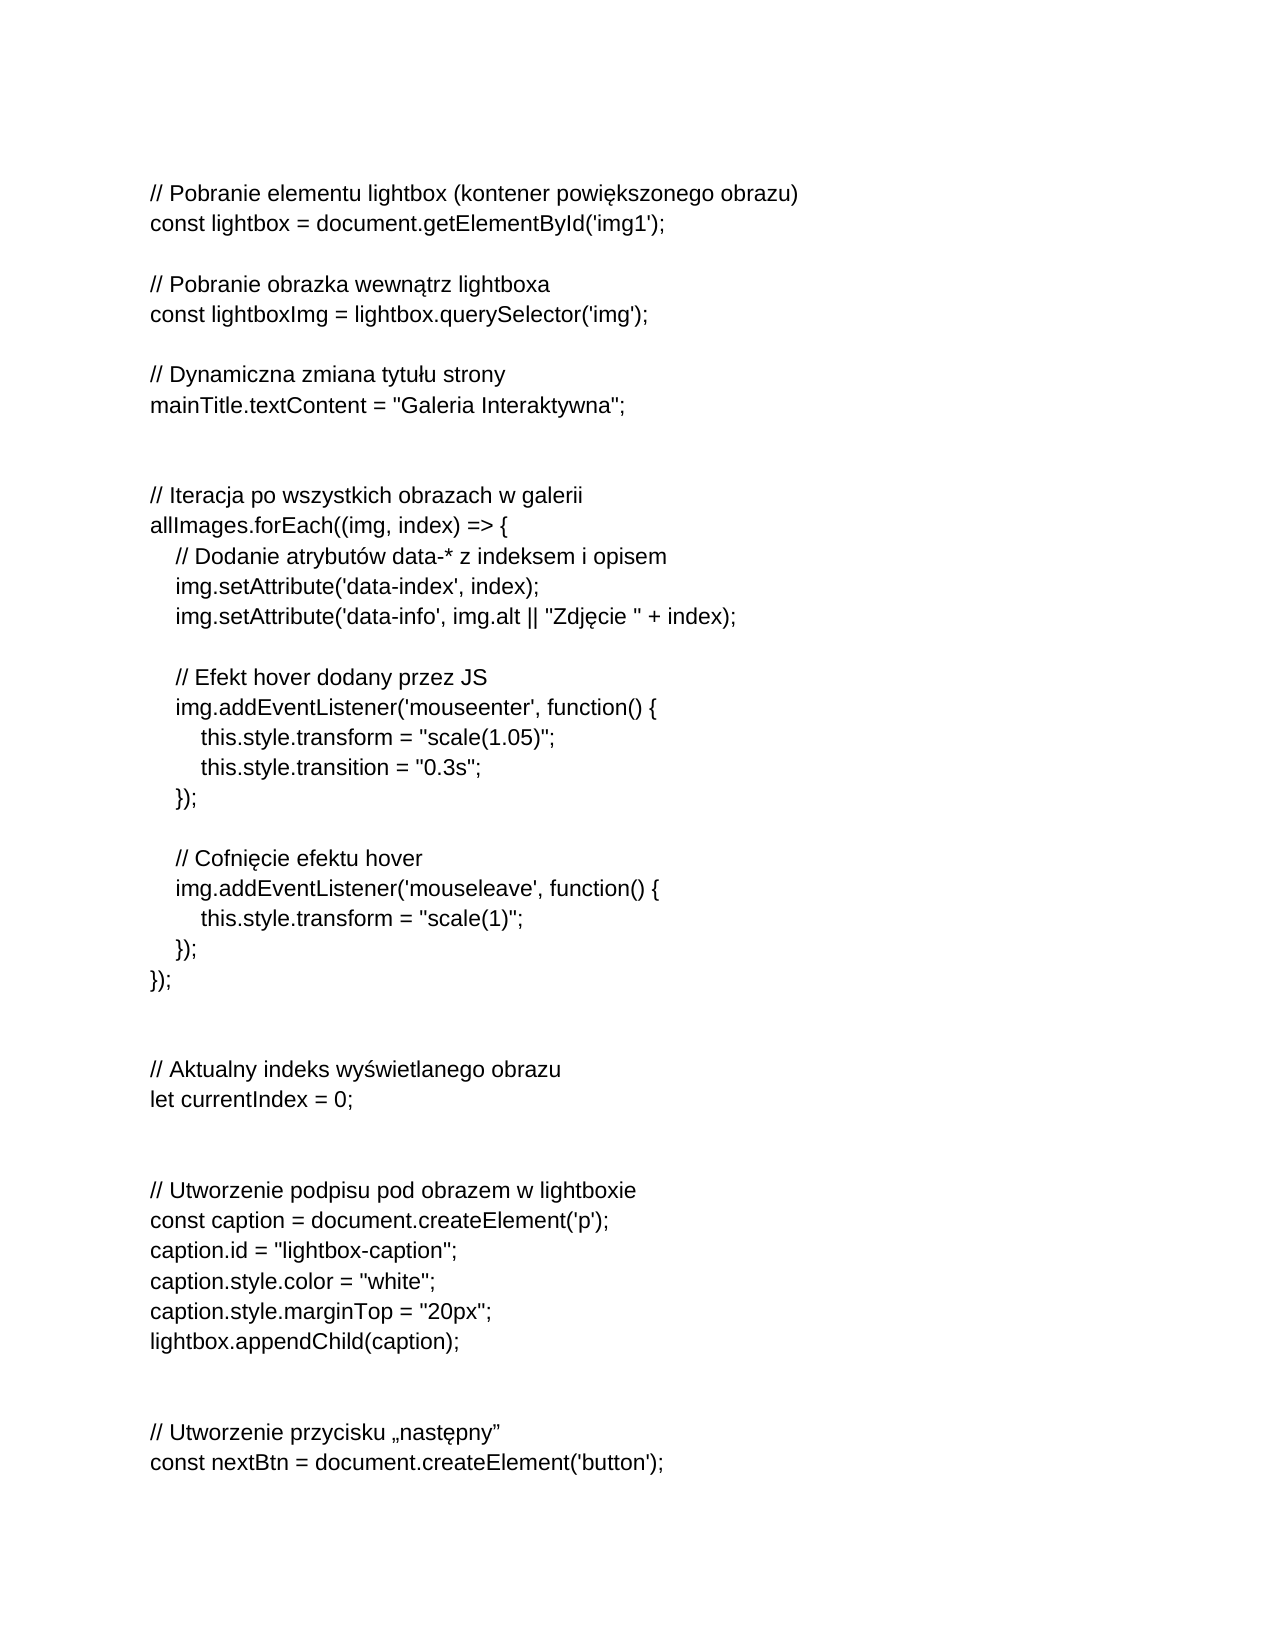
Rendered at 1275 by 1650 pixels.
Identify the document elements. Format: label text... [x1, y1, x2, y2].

text lightbox.appendChild(caption); [150, 1328, 1125, 1354]
text // Utworzenie przycisku „następny” [150, 1419, 1125, 1445]
text this.style.transition = "0.3s"; [150, 754, 1125, 781]
text // Efekt hover dodany przez JS [150, 663, 1125, 690]
text // Dodanie atrybutów data-* z indeksem i opisem [150, 543, 1125, 569]
text mainTitle.textContent = "Galeria Interaktywna"; [150, 392, 1125, 418]
text const lightboxImg = lightbox.querySelector('img'); [150, 301, 1125, 327]
text img.setAttribute('data-index', index); [150, 573, 1125, 599]
text // Pobranie elementu lightbox (kontener powiększonego obrazu) [150, 180, 1125, 207]
text allImages.forEach((img, index) => { [150, 512, 1125, 539]
text this.style.transform = "scale(1.05)"; [150, 724, 1125, 750]
text const nextBtn = document.createElement('button'); [150, 1449, 1125, 1475]
text // Cofnięcie efektu hover [150, 845, 1125, 871]
text const caption = document.createElement('p'); [150, 1207, 1125, 1234]
text }); [150, 784, 1125, 811]
text }); [150, 935, 1125, 962]
text caption.style.marginTop = "20px"; [150, 1298, 1125, 1324]
text // Iteracja po wszystkich obrazach w galerii [150, 482, 1125, 509]
text // Pobranie obrazka wewnątrz lightboxa [150, 271, 1125, 297]
text let currentIndex = 0; [150, 1086, 1125, 1113]
text img.addEventListener('mouseleave', function() { [150, 875, 1125, 901]
text img.setAttribute('data-info', img.alt || "Zdjęcie " + index); [150, 603, 1125, 629]
text // Utworzenie podpisu pod obrazem w lightboxie [150, 1177, 1125, 1203]
text this.style.transform = "scale(1)"; [150, 905, 1125, 932]
text // Aktualny indeks wyświetlanego obrazu [150, 1056, 1125, 1083]
text caption.style.color = "white"; [150, 1268, 1125, 1294]
text // Dynamiczna zmiana tytułu strony [150, 361, 1125, 388]
text img.addEventListener('mouseenter', function() { [150, 694, 1125, 720]
text caption.id = "lightbox-caption"; [150, 1237, 1125, 1264]
text }); [150, 966, 1125, 992]
text const lightbox = document.getElementById('img1'); [150, 210, 1125, 237]
